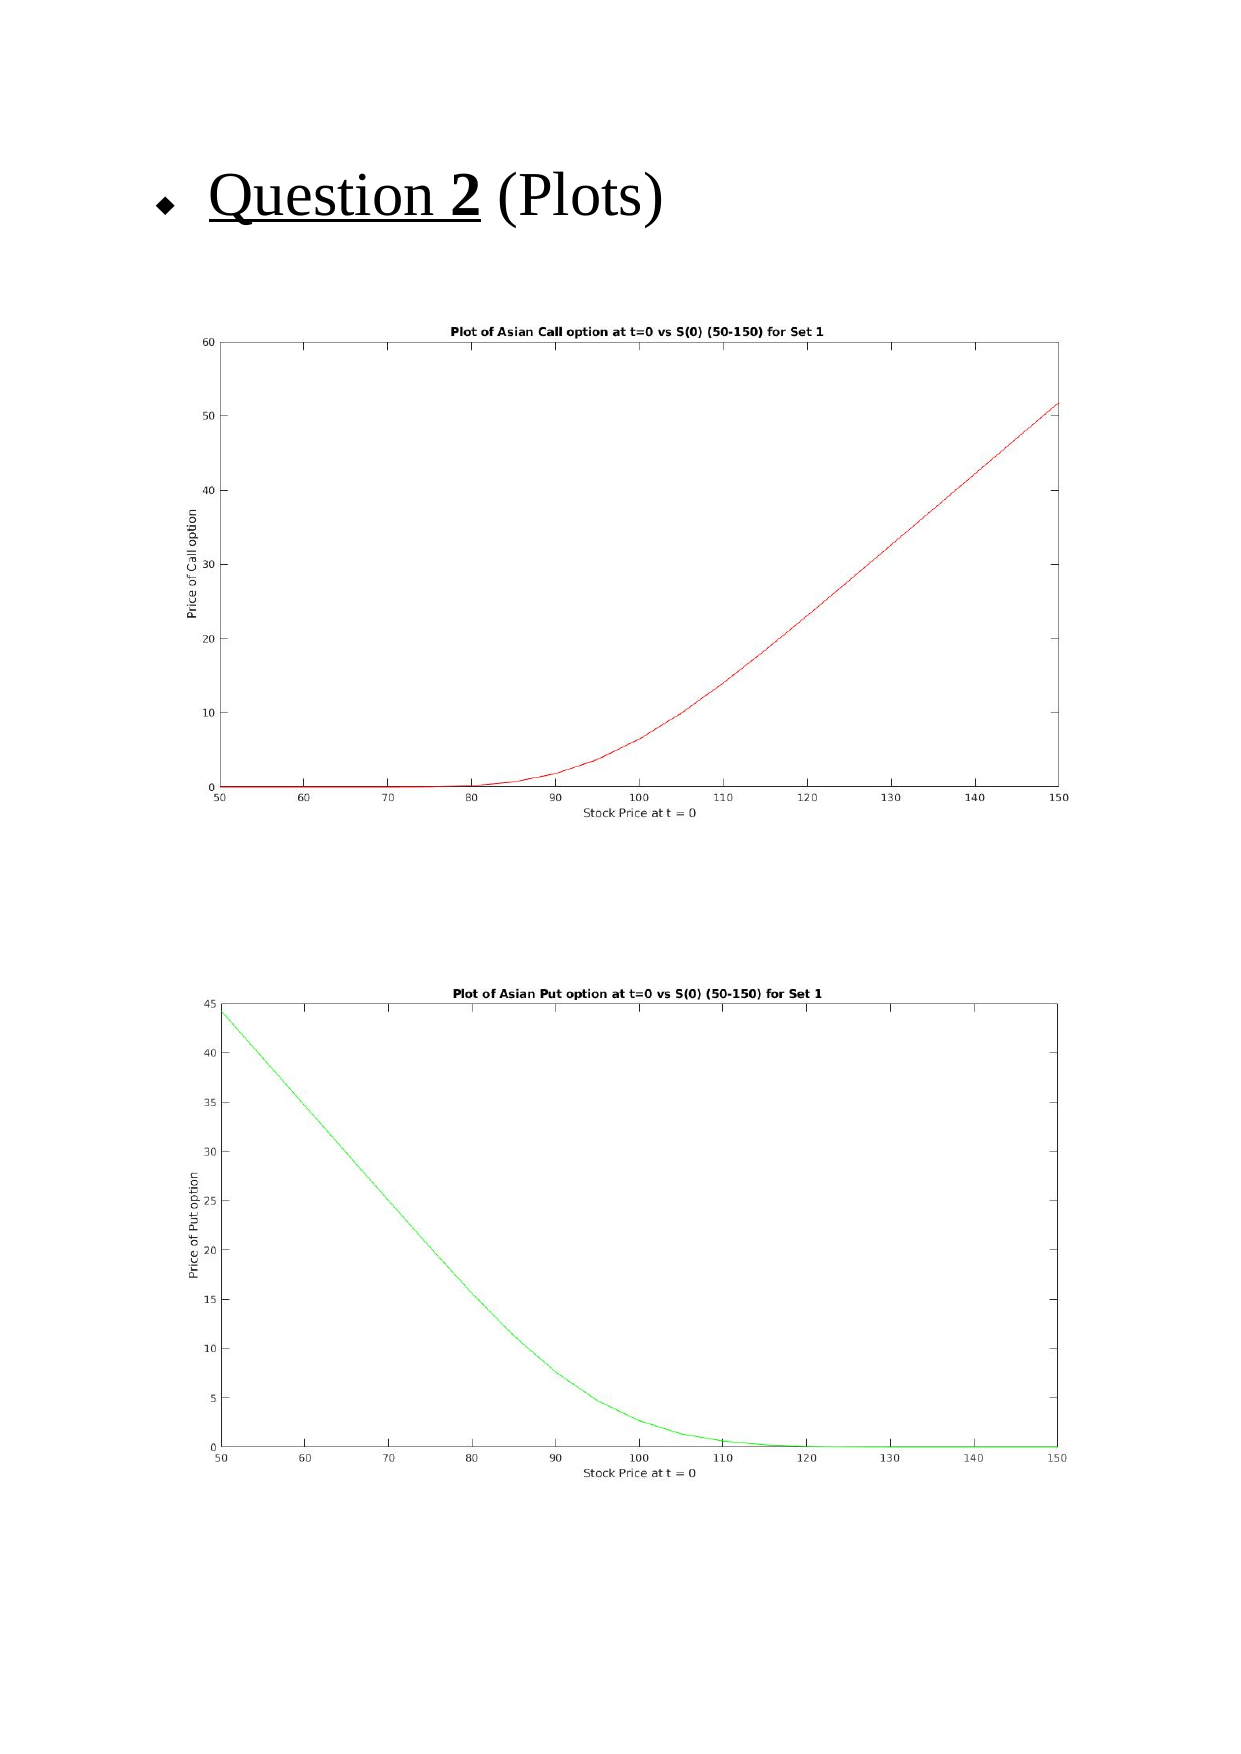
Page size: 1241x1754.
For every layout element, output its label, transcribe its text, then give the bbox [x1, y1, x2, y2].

picture [78, 300, 1162, 847]
list Question 2 (Plots) [156, 156, 1122, 228]
picture [80, 962, 1160, 1507]
